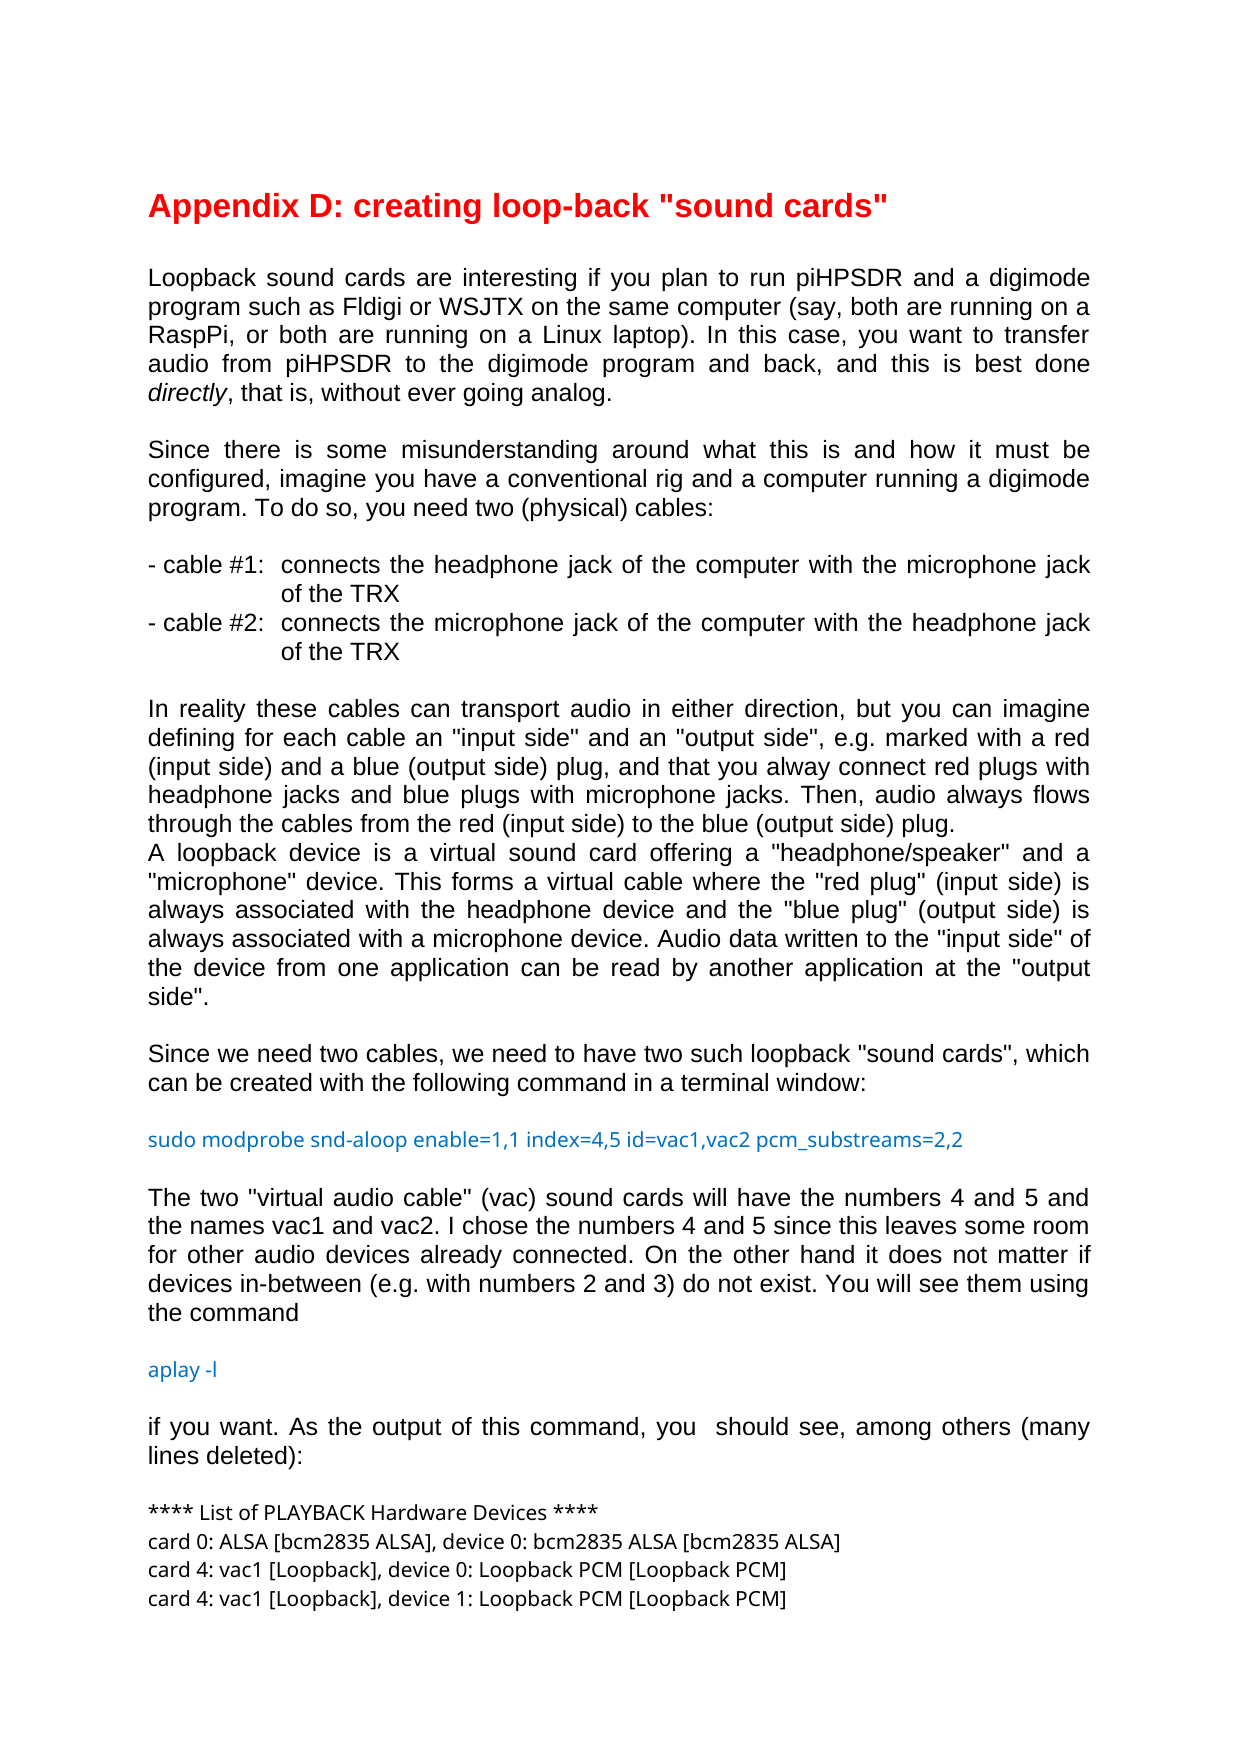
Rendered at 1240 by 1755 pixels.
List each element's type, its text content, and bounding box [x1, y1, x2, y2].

text - cable #2: connects the microphone jack of the computer with the headphone jack of the TRX [148, 608, 1092, 665]
text Appendix D: creating loop-back "sound cards" [148, 186, 1092, 224]
text - cable #1: connects the headphone jack of the computer with the microphone jack of the TRX [148, 550, 1092, 608]
text sudo modprobe snd-aloop enable=1,1 index=4,5 id=vac1,vac2 pcm_substreams=2,2 [148, 1125, 1092, 1154]
text In reality these cables can transport audio in either direction, but you can imagine defining for each cable an "input side" and an "output side", e.g. marked with a red (input side) and a blue (output side) plug, and that you alway connect red plugs with headphone jacks and blue plugs with microphone jacks. Then, audio always flows through the cables from the red (input side) to the blue (output side) plug. [148, 694, 1092, 838]
text aplay -l [148, 1355, 1092, 1383]
text Since there is some misunderstanding around what this is and how it must be configured, imagine you have a conventional rig and a computer running a digimode program. To do so, you need two (physical) cables: [148, 435, 1092, 522]
text card 4: vac1 [Loopback], device 0: Loopback PCM [Loopback PCM] [148, 1555, 1092, 1584]
text if you want. As the output of this command, you should see, among others (many lines deleted): [148, 1412, 1092, 1470]
text Since we need two cables, we need to have two such loopback "sound cards", which can be created with the following command in a terminal window: [148, 1039, 1092, 1097]
text card 0: ALSA [bcm2835 ALSA], device 0: bcm2835 ALSA [bcm2835 ALSA] [148, 1527, 1092, 1555]
text **** List of PLAYBACK Hardware Devices **** [148, 1498, 1092, 1527]
text A loopback device is a virtual sound card offering a "headphone/speaker" and a "microphone" device. This forms a virtual cable where the "red plug" (input side) is always associated with the headphone device and the "blue plug" (output side) is always associated with a microphone device. Audio data written to the "input side" of the device from one application can be read by another application at the "output side". [148, 838, 1092, 1010]
text The two "virtual audio cable" (vac) sound cards will have the numbers 4 and 5 and the names vac1 and vac2. I chose the numbers 4 and 5 since this leaves some room for other audio devices already connected. On the other hand it does not matter if devices in-between (e.g. with numbers 2 and 3) do not exist. You will see them using the command [148, 1183, 1092, 1326]
text card 4: vac1 [Loopback], device 1: Loopback PCM [Loopback PCM] [148, 1584, 1092, 1612]
text Loopback sound cards are interesting if you plan to run piHPSDR and a digimode program such as Fldigi or WSJTX on the same computer (say, both are running on a RaspPi, or both are running on a Linux laptop). In this case, you want to transfer audio from piHPSDR to the digimode program and back, and this is best done directly, that is, without ever going analog. [148, 263, 1092, 407]
